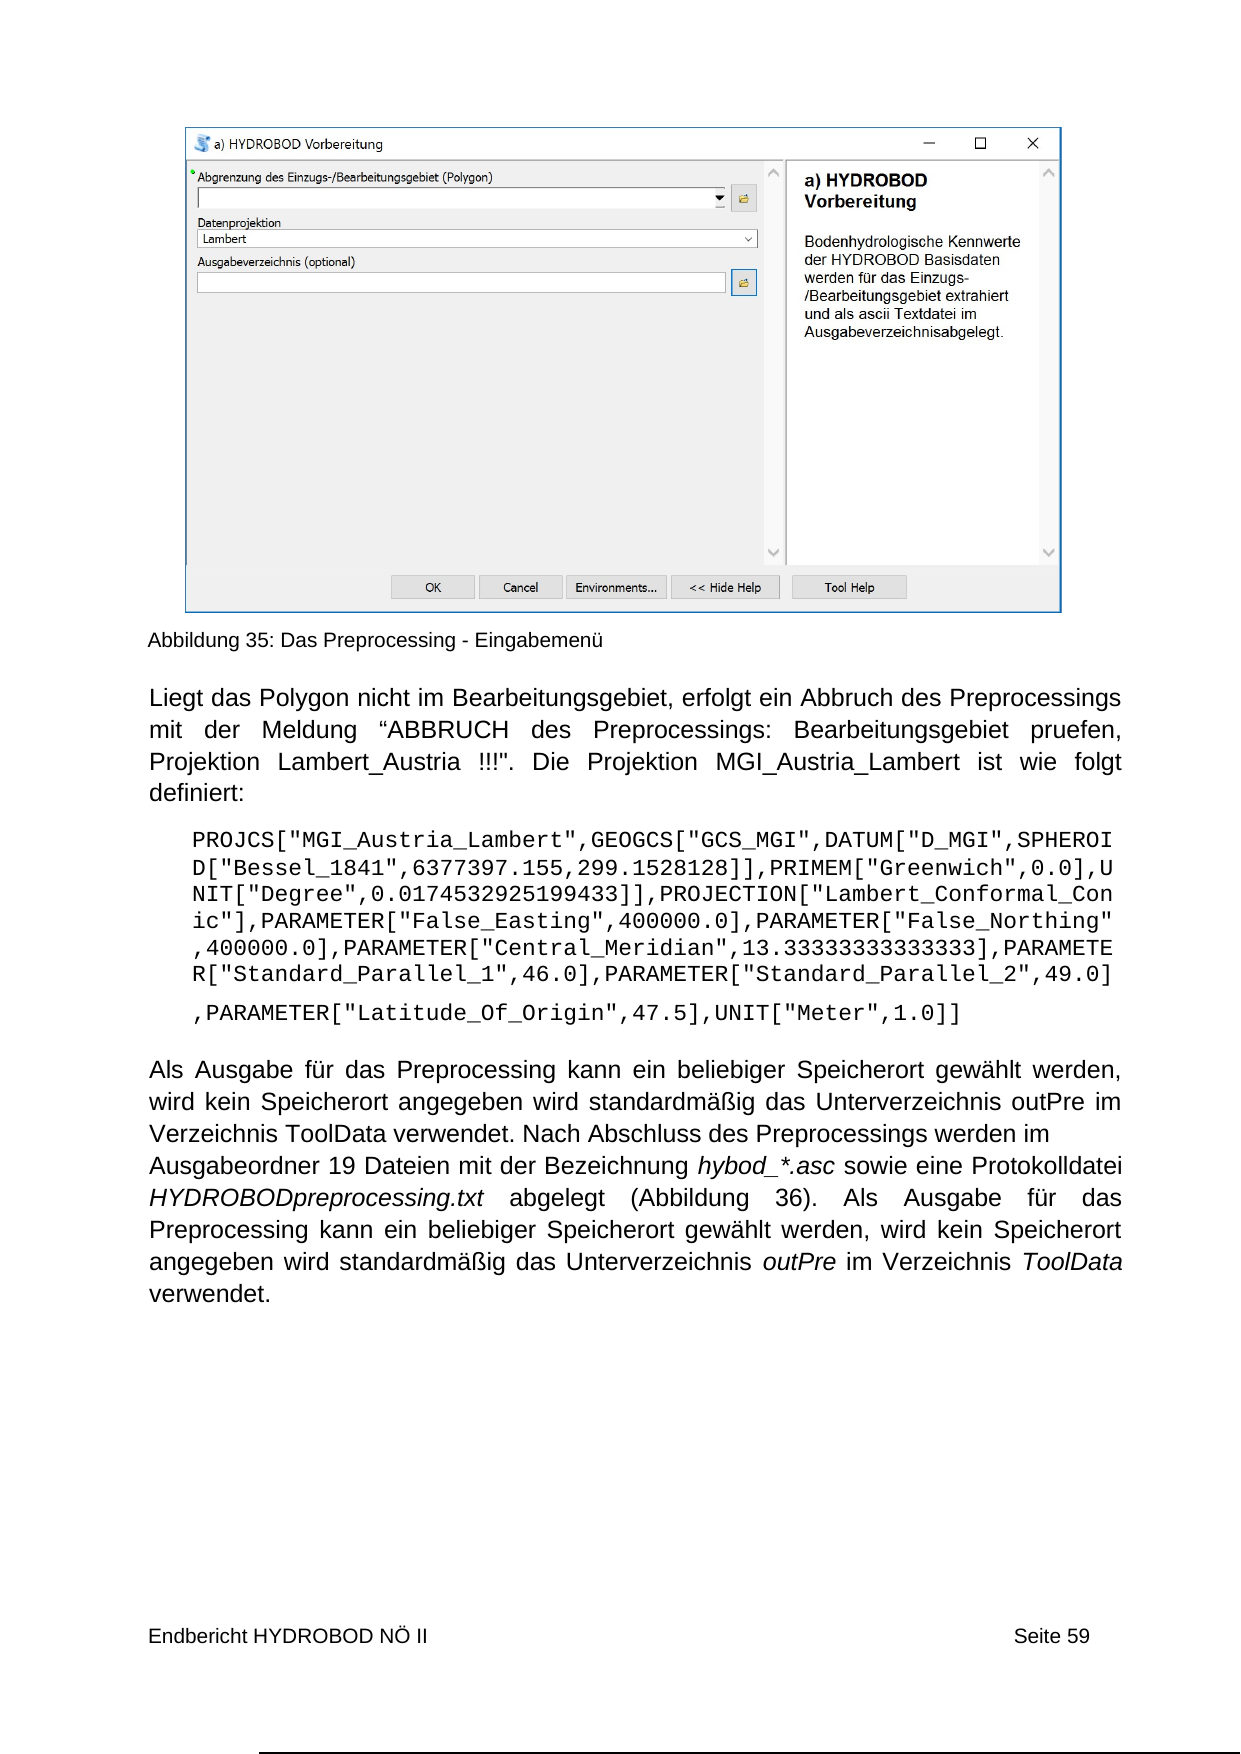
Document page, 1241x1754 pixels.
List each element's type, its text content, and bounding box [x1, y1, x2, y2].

text Als Ausgabe für das Preprocessing kann ein beliebiger Speicherort gewählt werden, wird kein Speicherort angegeben wird standardmäßig das Unterverzeichnis outPre im Verzeichnis ToolData verwendet. Nach Abschluss des Preprocessings werden im [149, 1055, 1123, 1148]
text Abbildung 35: Das Preprocessing - Eingabemenü [147, 628, 1123, 652]
text R["Standard_Parallel_1",46.0],PARAMETER["Standard_Parallel_2",49.0] [192, 963, 1124, 989]
text Ausgabeordner 19 Dateien mit der Bezeichnung hybod_*.asc sowie eine Protokolldatei HYDROBODpreprocessing.txt abgelegt (Abbildung 36). Als Ausgabe für das Preprocessing kann ein beliebiger Speicherort gewählt werden, wird kein Speicherort angegeben wird standardmäßig das Unterverzeichnis outPre im Verzeichnis ToolData verwendet. [149, 1151, 1123, 1307]
text Liegt das Polygon nicht im Bearbeitungsgebiet, erfolgt ein Abbruch des Preprocessings mit der Meldung “ABBRUCH des Preprocessings: Bearbeitungsgebiet pruefen, Projektion Lambert_Austria !!!". Die Projektion MGI_Austria_Lambert ist wie folgt definiert: [149, 683, 1123, 807]
text D["Bessel_1841",6377397.155,299.1528128]],PRIMEM["Greenwich",0.0],U NIT["Degree",0.0174532925199433]],PROJECTION["Lambert_Conformal_Con ic"],PARAMETER["False_Easting",400000.0],PARAMETER["False_Northing" ,400000.0],PARAMETER["Central_Meridian",13.33333333333333],PARAMETE [192, 856, 1113, 962]
text ,PARAMETER["Latitude_Of_Origin",47.5],UNIT["Meter",1.0]] [192, 997, 1124, 1027]
text PROJCS["MGI_Austria_Lambert",GEOGCS["GCS_MGI",DATUM["D_MGI",SPHEROI [192, 828, 1124, 854]
